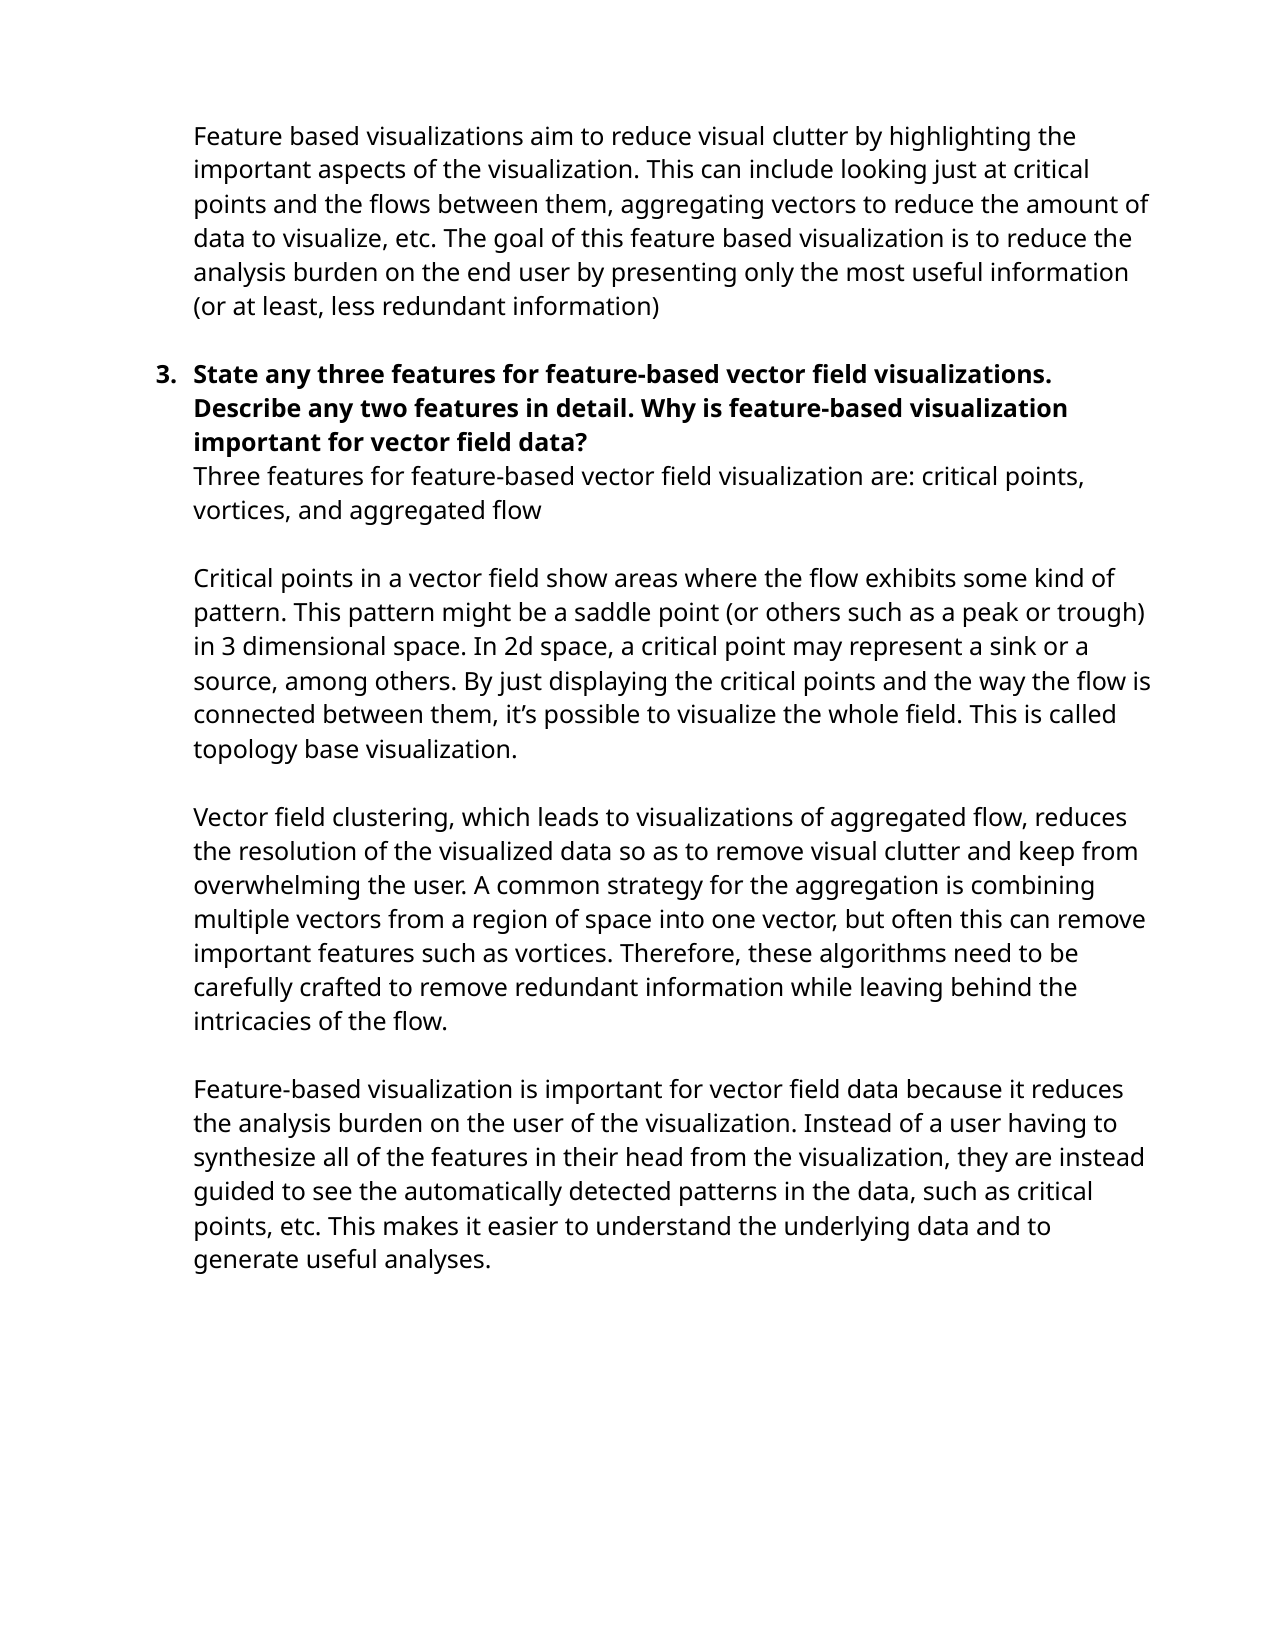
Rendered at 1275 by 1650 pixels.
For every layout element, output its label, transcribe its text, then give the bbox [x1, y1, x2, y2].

list Feature based visualizations aim to reduce visual clutter by highlighting the important aspects of the visualization. This can include looking just at critical points and the flows between them, aggregating vectors to reduce the amount of data to visualize, etc. The goal of this feature based visualization is to reduce the analysis burden on the end user by presenting only the most useful information (or at least, less redundant information) [156, 118, 1157, 322]
list State any three features for feature-based vector field visualizations. Describe any two features in detail. Why is feature-based visualization important for vector field data? [156, 357, 1157, 459]
list Three features for feature-based vector field visualization are: critical points, vortices, and aggregated flow [156, 459, 1157, 527]
list Vector field clustering, which leads to visualizations of aggregated flow, reduces the resolution of the visualized data so as to remove visual clutter and keep from overwhelming the user. A common strategy for the aggregation is combining multiple vectors from a region of space into one vector, but often this can remove important features such as vortices. Therefore, these algorithms need to be carefully crafted to remove redundant information while leaving behind the intricacies of the flow. [156, 799, 1157, 1038]
list Feature-based visualization is important for vector field data because it reduces the analysis burden on the user of the visualization. Instead of a user having to synthesize all of the features in their head from the visualization, they are instead guided to see the automatically detected patterns in the data, such as critical points, etc. This makes it easier to understand the underlying data and to generate useful analyses. [156, 1072, 1157, 1276]
list Critical points in a vector field show areas where the flow exhibits some kind of pattern. This pattern might be a saddle point (or others such as a peak or trough) in 3 dimensional space. In 2d space, a critical point may represent a sink or a source, among others. By just displaying the critical points and the way the flow is connected between them, it’s possible to visualize the whole field. This is called topology base visualization. [156, 561, 1157, 765]
